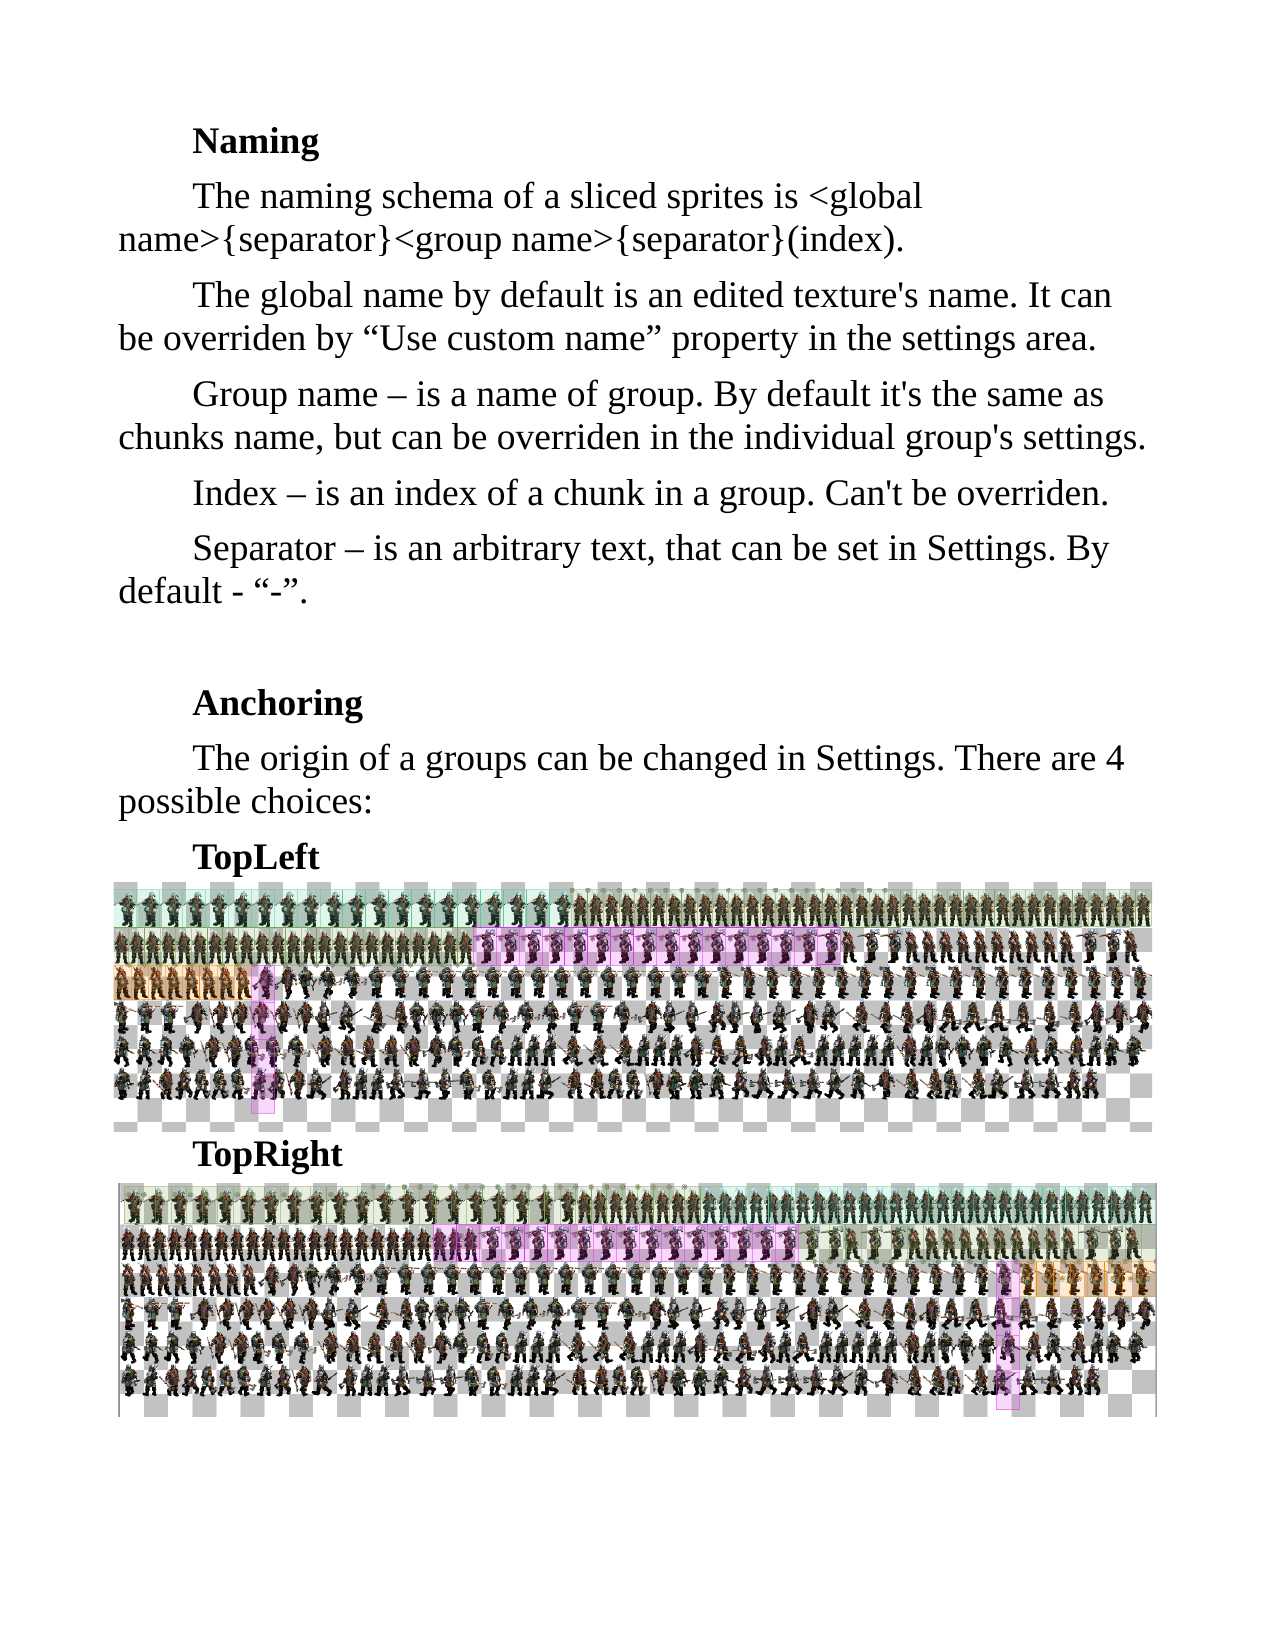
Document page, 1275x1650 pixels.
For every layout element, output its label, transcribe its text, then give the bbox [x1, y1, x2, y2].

text Naming [118, 118, 1157, 161]
text The origin of a groups can be changed in Settings. There are 4 possible choices: [118, 736, 1157, 822]
text Anchoring [118, 680, 1157, 723]
text Index – is an index of a chunk in a group. Can't be overriden. [118, 470, 1157, 513]
text TopRight [118, 890, 1157, 1175]
text The naming schema of a sliced sprites is <global name>{separator}<group name>{separator}(index). [118, 174, 1157, 260]
text Group name – is a name of group. By default it's the same as chunks name, but can be overriden in the individual group's settings. [118, 371, 1157, 457]
text TopLeft [118, 834, 1157, 877]
picture [118, 1183, 1157, 1417]
picture [113, 882, 1153, 1132]
text The global name by default is an edited texture's name. It can be overriden by “Use custom name” property in the settings area. [118, 272, 1157, 359]
text Separator – is an arbitrary text, that can be set in Settings. By default - “-”. [118, 526, 1157, 612]
